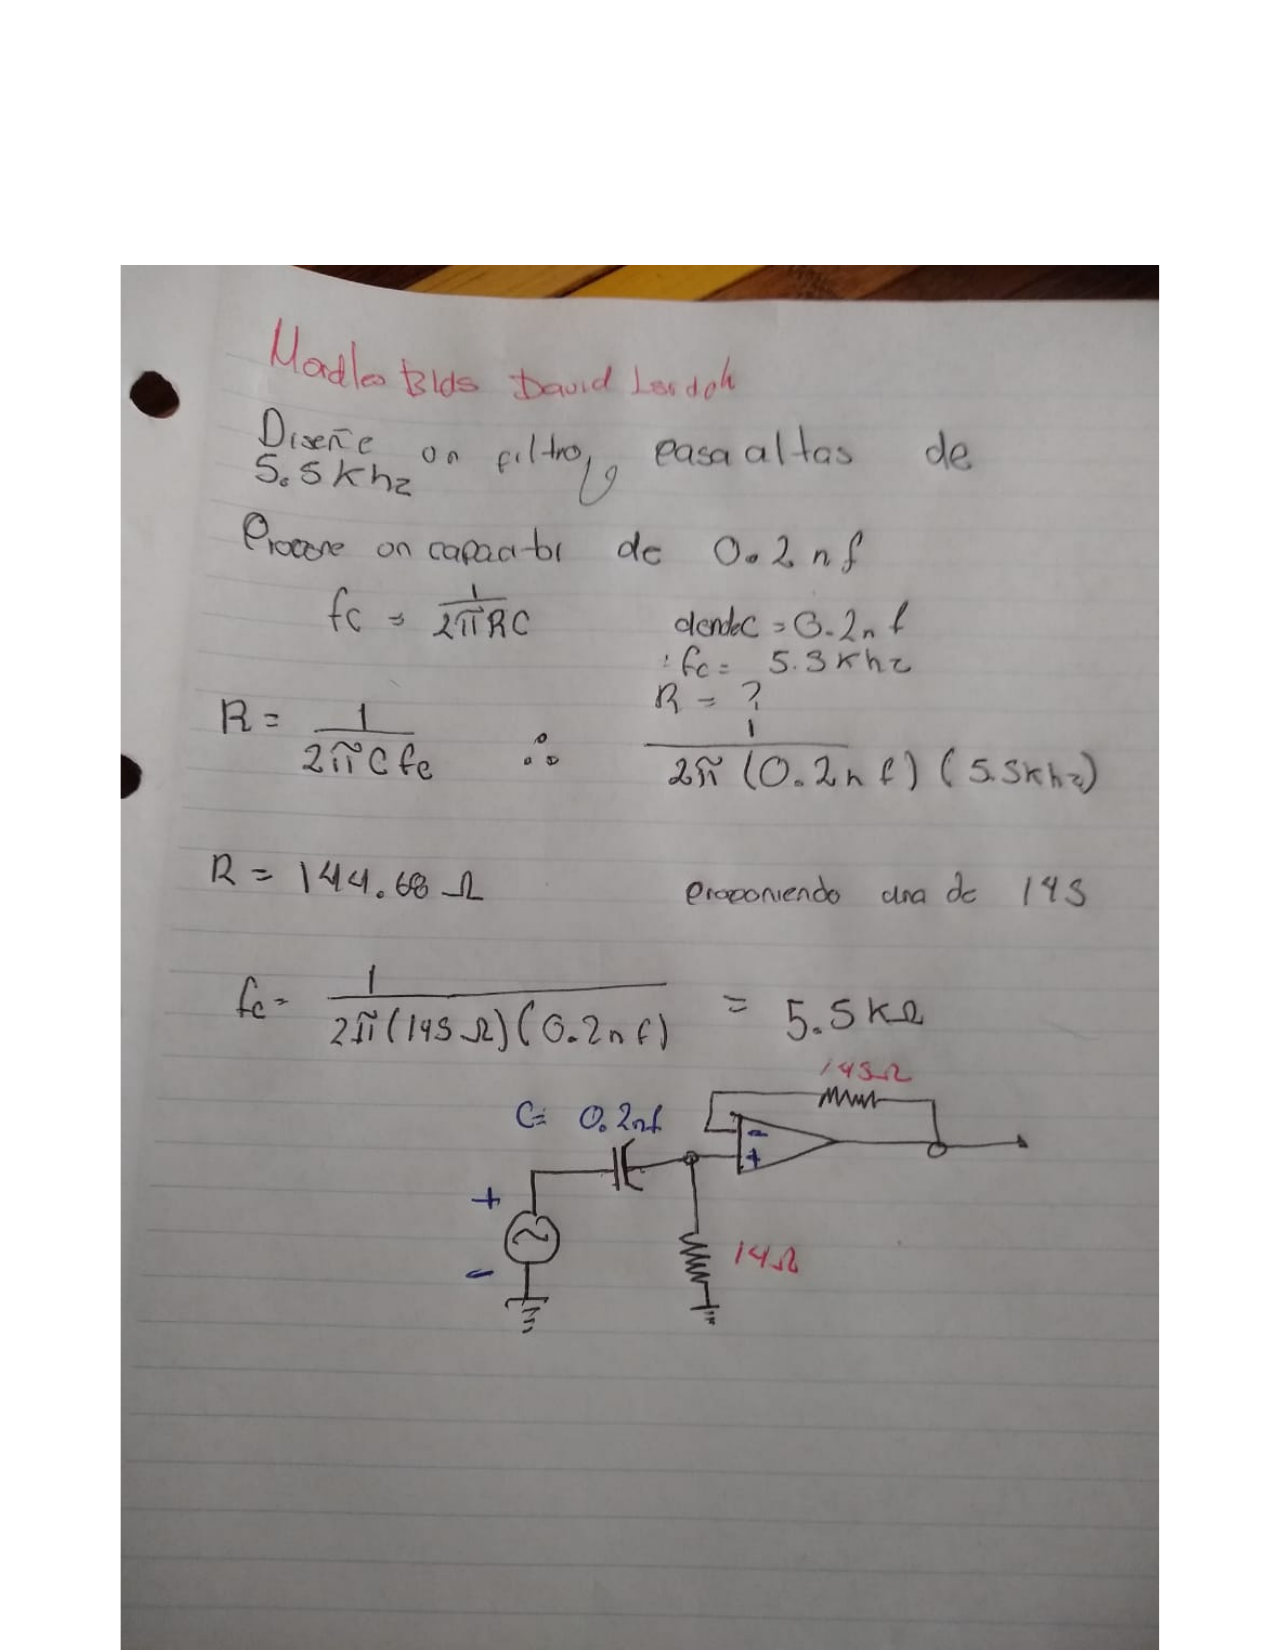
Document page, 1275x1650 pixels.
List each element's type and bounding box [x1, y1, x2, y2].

picture [120, 265, 1160, 1650]
